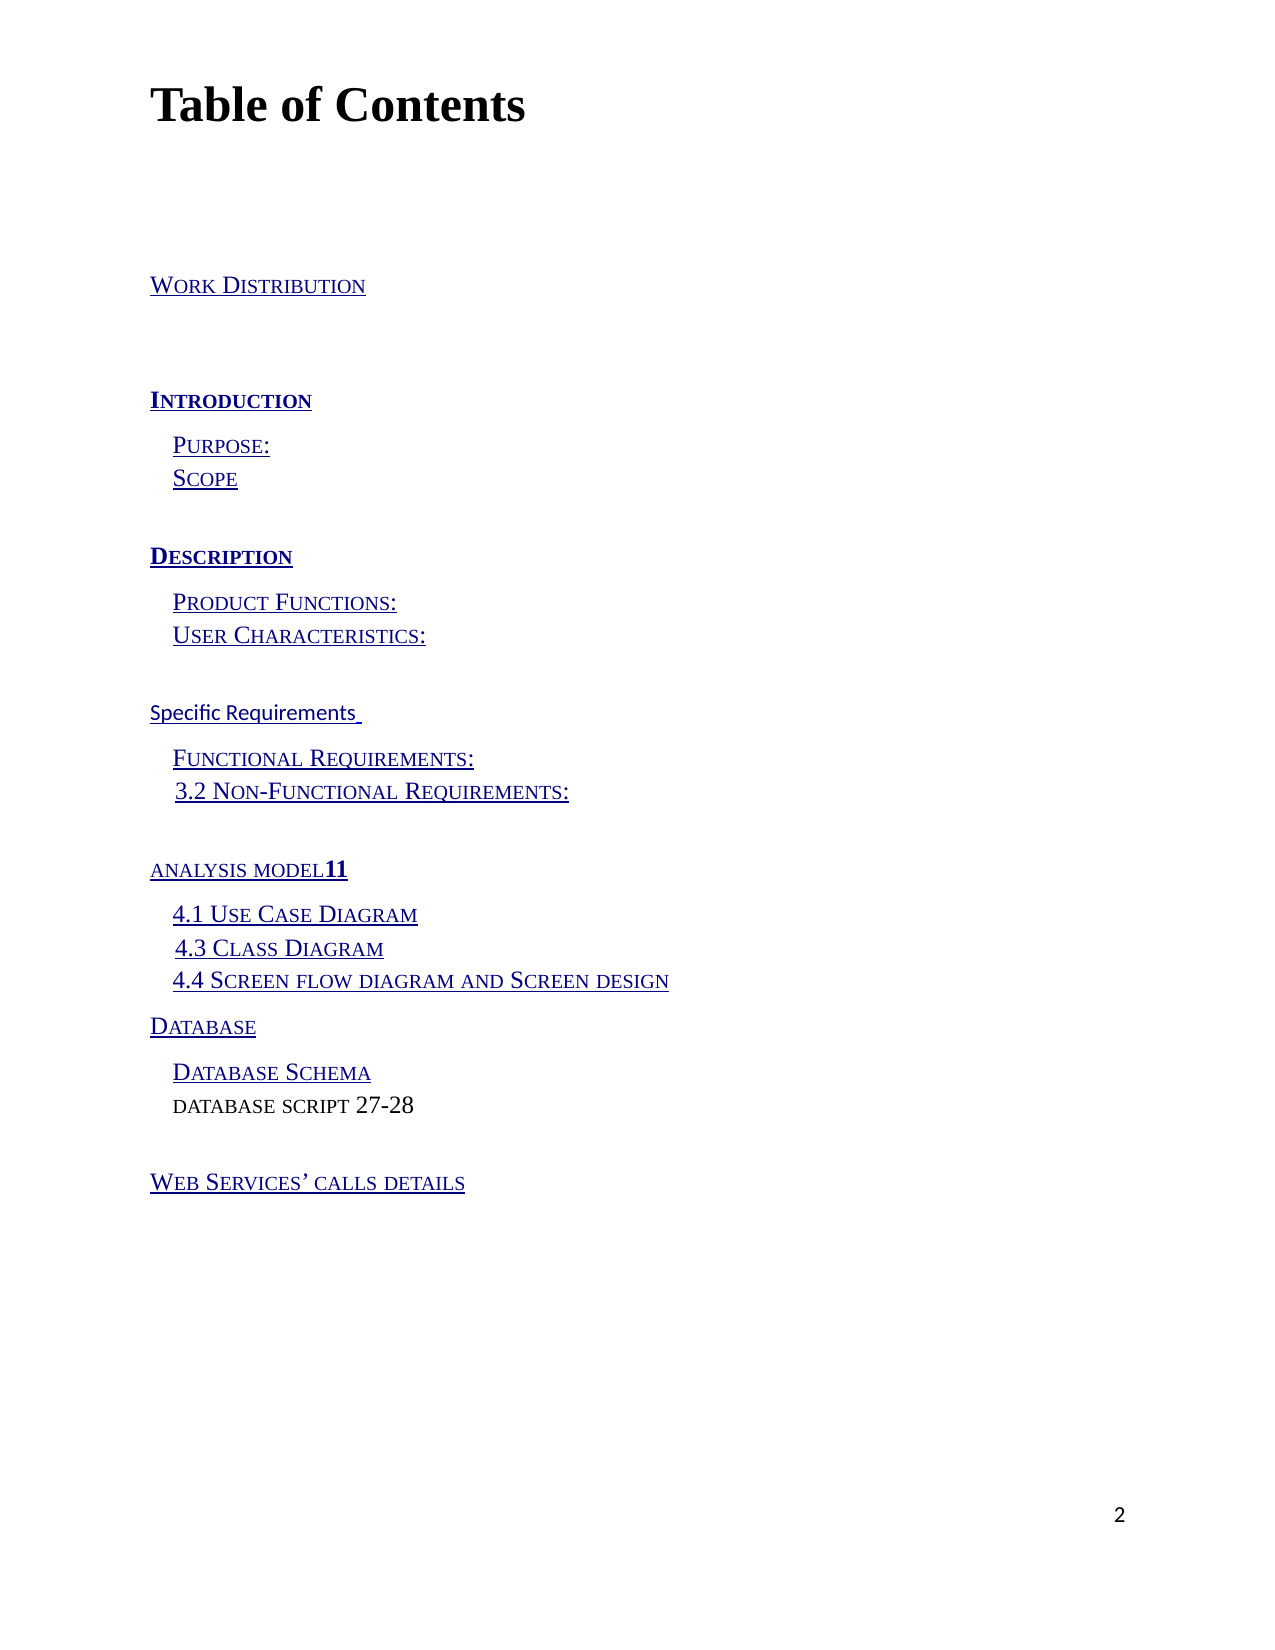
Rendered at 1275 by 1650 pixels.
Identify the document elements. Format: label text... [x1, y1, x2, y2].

text Scope [172, 463, 1125, 492]
text Table of Contents [150, 75, 1125, 132]
text Description [150, 541, 1125, 570]
text database script 27-28 [172, 1090, 1125, 1118]
text Database Schema [172, 1057, 1125, 1085]
text Product Functions: [172, 587, 1125, 616]
text User Characteristics: [172, 620, 1125, 648]
text Database [150, 1011, 1125, 1040]
text 4.1 Use Case Diagram [172, 899, 1125, 928]
text Work Distribution [150, 270, 1125, 298]
text Web Services’ calls details [150, 1167, 1125, 1196]
text Functional Requirements: [172, 743, 1125, 772]
text Purpose: [172, 431, 1125, 459]
text 4.3 Class Diagram [150, 933, 1125, 961]
text Specific Requirements [150, 697, 1125, 727]
text analysis model11 [150, 854, 1125, 883]
text 4.4 Screen flow diagram and Screen design [172, 966, 1125, 994]
text 3.2 Non-Functional Requirements: [150, 776, 1125, 805]
text Introduction [150, 385, 1125, 414]
